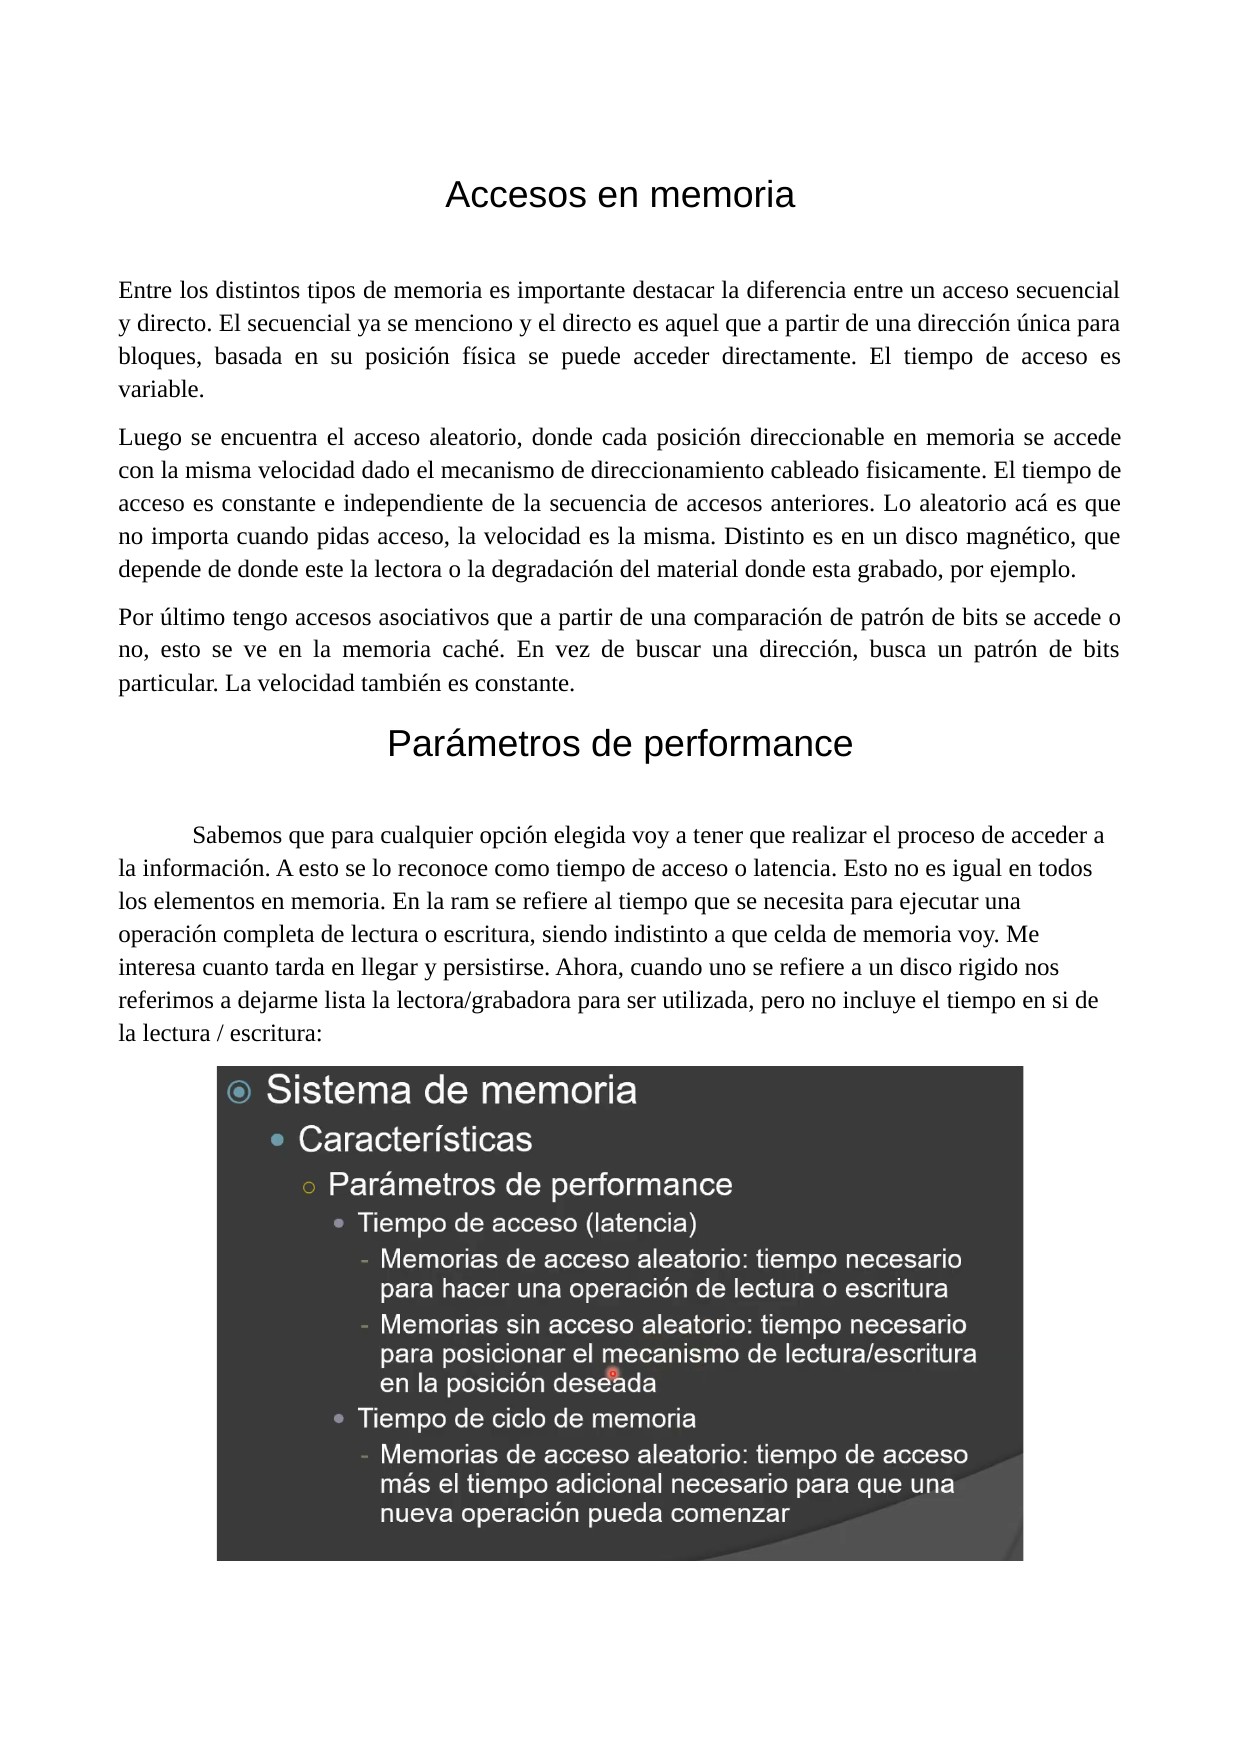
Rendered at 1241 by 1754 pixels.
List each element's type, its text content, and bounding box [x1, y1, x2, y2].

subtitle Parámetros de performance [118, 721, 1122, 808]
text Sabemos que para cualquier opción elegida voy a tener que realizar el proceso de acceder a la información. A esto se lo reconoce como tiempo de acceso o latencia. Esto no es igual en todos los elementos en memoria. En la ram se refiere al tiempo que se necesita para ejecutar una operación completa de lectura o escritura, siendo indistinto a que celda de memoria voy. Me interesa cuanto tarda en llegar y persistirse. Ahora, cuando uno se refiere a un disco rigido nos referimos a dejarme lista la lectora/grabadora para ser utilizada, pero no incluye el tiempo en si de la lectura / escritura: [118, 820, 1122, 1047]
text Por último tengo accesos asociativos que a partir de una comparación de patrón de bits se accede o no, esto se ve en la memoria caché. En vez de buscar una dirección, busca un patrón de bits particular. La velocidad también es constante. [118, 602, 1122, 696]
picture [216, 1066, 1024, 1561]
text Entre los distintos tipos de memoria es importante destacar la diferencia entre un acceso secuencial y directo. El secuencial ya se menciono y el directo es aquel que a partir de una dirección única para bloques, basada en su posición física se puede acceder directamente. El tiempo de acceso es variable. [118, 275, 1122, 403]
text Luego se encuentra el acceso aleatorio, donde cada posición direccionable en memoria se accede con la misma velocidad dado el mecanismo de direccionamiento cableado fisicamente. El tiempo de acceso es constante e independiente de la secuencia de accesos anteriores. Lo aleatorio acá es que no importa cuando pidas acceso, la velocidad es la misma. Distinto es en un disco magnético, que depende de donde este la lectora o la degradación del material donde esta grabado, por ejemplo. [118, 422, 1122, 583]
subtitle Accesos en memoria [118, 172, 1122, 215]
